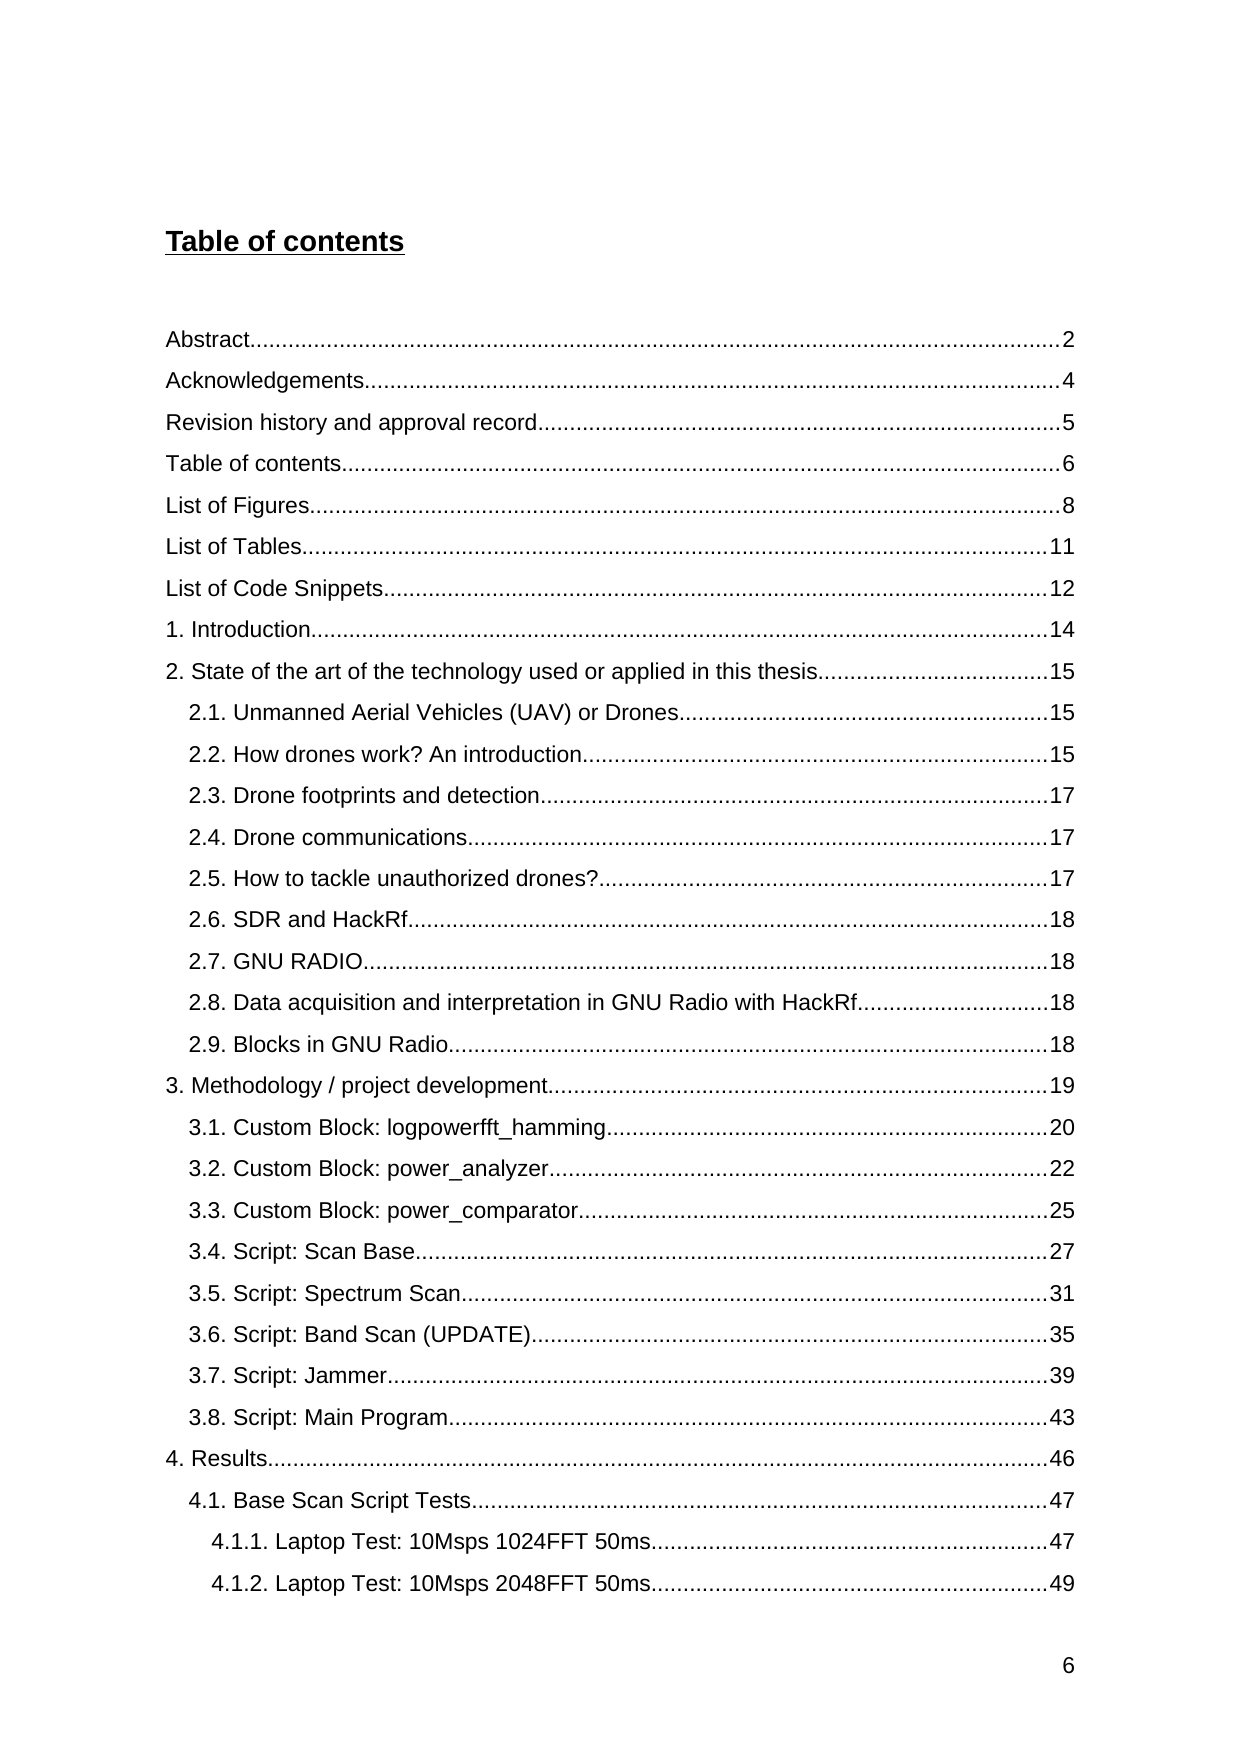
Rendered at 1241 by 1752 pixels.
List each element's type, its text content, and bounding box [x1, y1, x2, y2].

text List of Figures 8 [165, 492, 1075, 518]
text 2.7. GNU RADIO 18 [188, 948, 1075, 974]
text Table of contents 6 [165, 450, 1075, 477]
text 4. Results 46 [165, 1445, 1075, 1472]
text 2.8. Data acquisition and interpretation in GNU Radio with HackRf 18 [188, 989, 1075, 1016]
text 3.3. Custom Block: power_comparator 25 [188, 1197, 1075, 1223]
text Abstract 2 [165, 326, 1075, 352]
text 3.7. Script: Jammer 39 [188, 1362, 1075, 1389]
text 2.1. Unmanned Aerial Vehicles (UAV) or Drones 15 [188, 699, 1075, 725]
text 2.3. Drone footprints and detection 17 [188, 782, 1075, 808]
title Table of contents [165, 224, 1075, 258]
text 1. Introduction 14 [165, 616, 1075, 642]
text 4.1. Base Scan Script Tests 47 [188, 1487, 1075, 1513]
text 2.9. Blocks in GNU Radio 18 [188, 1031, 1075, 1057]
text 2.6. SDR and HackRf 18 [188, 906, 1075, 933]
text 3.4. Script: Scan Base 27 [188, 1238, 1075, 1264]
text 4.1.1. Laptop Test: 10Msps 1024FFT 50ms 47 [211, 1528, 1075, 1554]
text 2. State of the art of the technology used or applied in this thesis 15 [165, 658, 1075, 684]
text 3.6. Script: Band Scan (UPDATE) 35 [188, 1321, 1075, 1347]
text 3.8. Script: Main Program 43 [188, 1404, 1075, 1430]
text 2.5. How to tackle unauthorized drones? 17 [188, 865, 1075, 891]
text Acknowledgements 4 [165, 367, 1075, 394]
text 2.4. Drone communications 17 [188, 823, 1075, 850]
text List of Tables 11 [165, 533, 1075, 559]
text 2.2. How drones work? An introduction 15 [188, 741, 1075, 767]
text 3.5. Script: Spectrum Scan 31 [188, 1279, 1075, 1306]
text List of Code Snippets 12 [165, 575, 1075, 601]
text 3.1. Custom Block: logpowerfft_hamming 20 [188, 1114, 1075, 1140]
text 4.1.2. Laptop Test: 10Msps 2048FFT 50ms 49 [211, 1570, 1075, 1596]
text 3. Methodology / project development 19 [165, 1072, 1075, 1098]
text 3.2. Custom Block: power_analyzer 22 [188, 1155, 1075, 1181]
text Revision history and approval record 5 [165, 409, 1075, 435]
